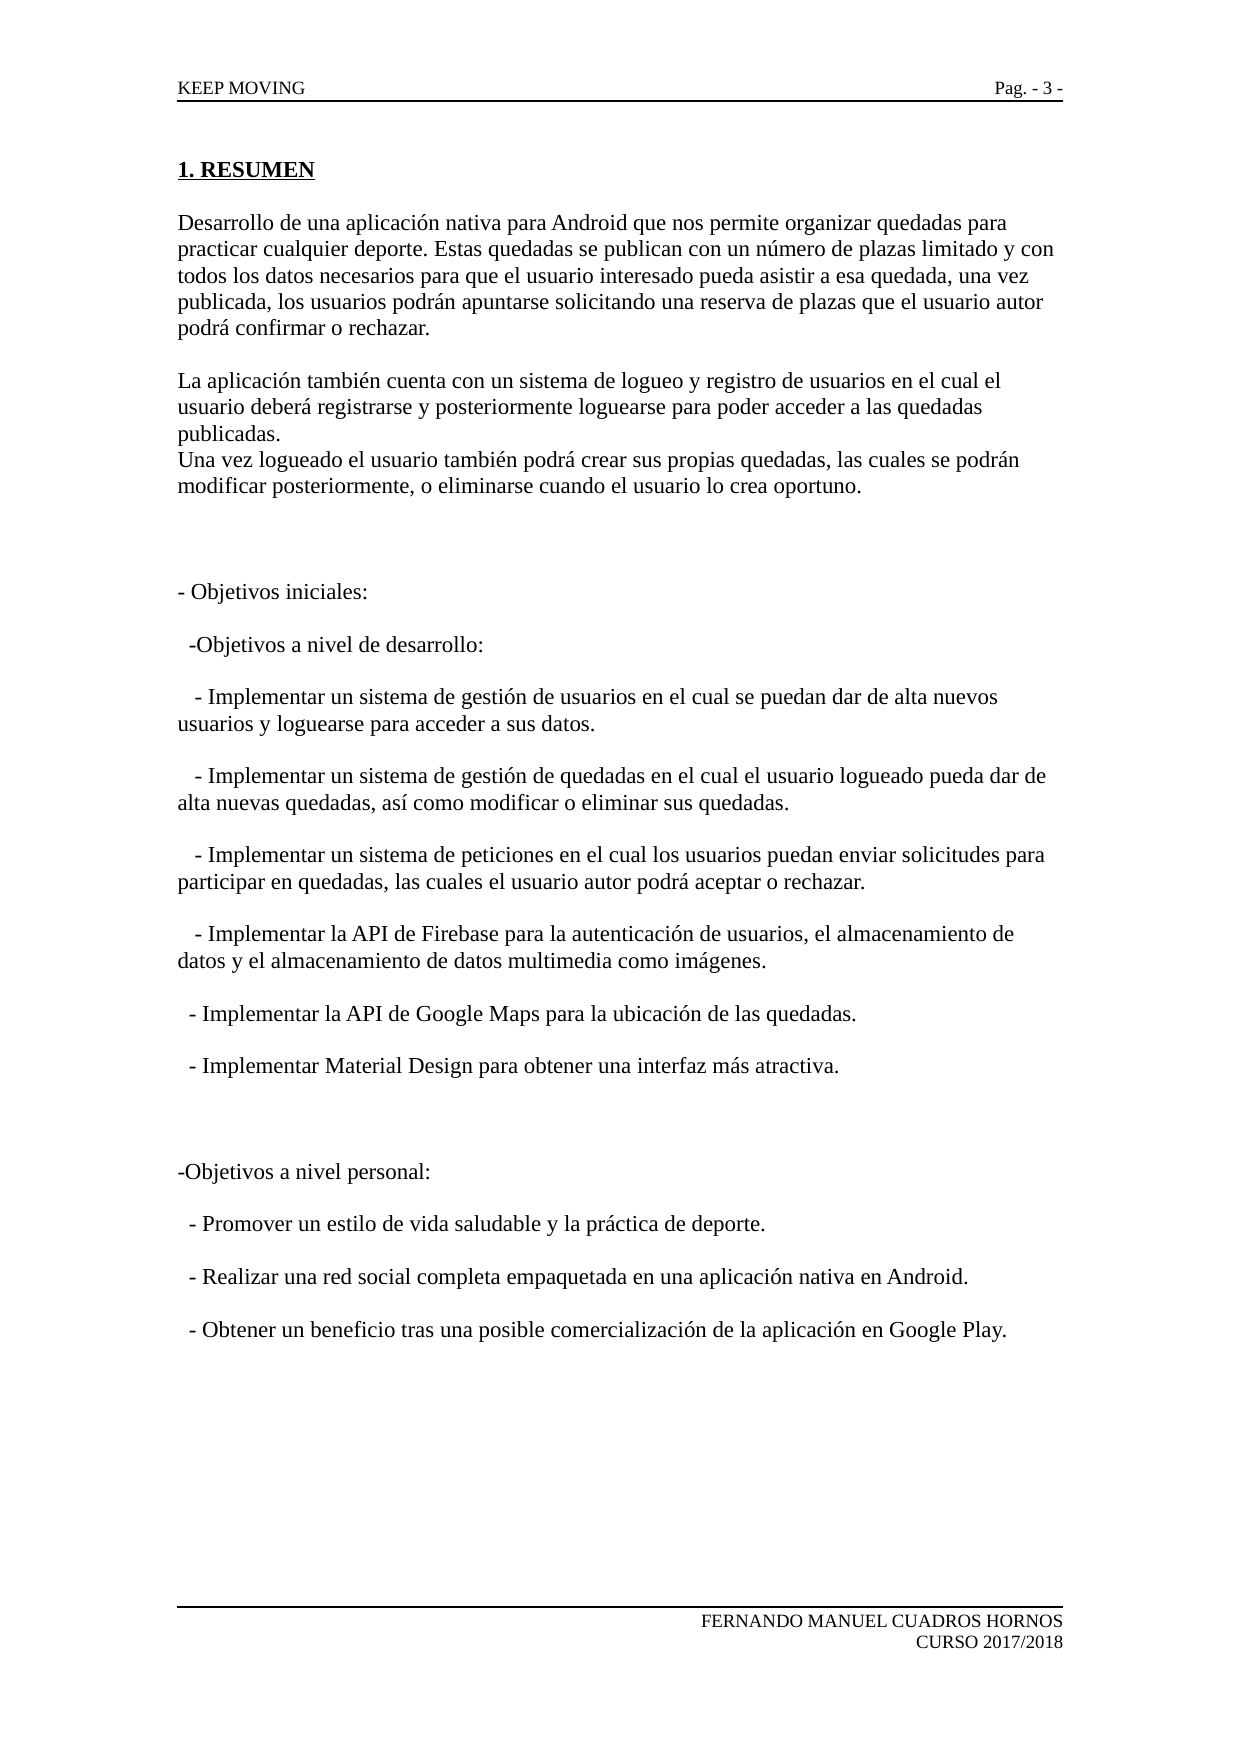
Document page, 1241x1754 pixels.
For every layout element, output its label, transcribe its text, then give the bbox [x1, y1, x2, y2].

text - Implementar un sistema de gestión de quedadas en el cual el usuario logueado pueda dar de alta nuevas quedadas, así como modificar o eliminar sus quedadas. [177, 762, 1063, 815]
text - Obtener un beneficio tras una posible comercialización de la aplicación en Google Play. [177, 1316, 1063, 1342]
text - Implementar un sistema de peticiones en el cual los usuarios puedan enviar solicitudes para participar en quedadas, las cuales el usuario autor podrá aceptar o rechazar. [177, 841, 1063, 894]
text - Realizar una red social completa empaquetada en una aplicación nativa en Android. [177, 1263, 1063, 1289]
text - Implementar un sistema de gestión de usuarios en el cual se puedan dar de alta nuevos usuarios y loguearse para acceder a sus datos. [177, 683, 1063, 736]
text La aplicación también cuenta con un sistema de logueo y registro de usuarios en el cual el usuario deberá registrarse y posteriormente loguearse para poder acceder a las quedadas publicadas. [177, 367, 1063, 446]
text - Promover un estilo de vida saludable y la práctica de deporte. [177, 1210, 1063, 1237]
text - Implementar la API de Google Maps para la ubicación de las quedadas. [177, 999, 1063, 1026]
text 1. RESUMEN [177, 156, 1063, 183]
text - Implementar la API de Firebase para la autenticación de usuarios, el almacenamiento de datos y el almacenamiento de datos multimedia como imágenes. [177, 921, 1063, 973]
text - Objetivos iniciales: [177, 578, 1063, 604]
text Desarrollo de una aplicación nativa para Android que nos permite organizar quedadas para practicar cualquier deporte. Estas quedadas se publican con un número de plazas limitado y con todos los datos necesarios para que el usuario interesado pueda asistir a esa quedada, una vez publicada, los usuarios podrán apuntarse solicitando una reserva de plazas que el usuario autor podrá confirmar o rechazar. [177, 209, 1063, 341]
text -Objetivos a nivel de desarrollo: [177, 631, 1063, 657]
text - Implementar Material Design para obtener una interfaz más atractiva. [177, 1052, 1063, 1079]
text Una vez logueado el usuario también podrá crear sus propias quedadas, las cuales se podrán modificar posteriormente, o eliminarse cuando el usuario lo crea oportuno. [177, 446, 1063, 499]
text -Objetivos a nivel personal: [177, 1158, 1063, 1184]
